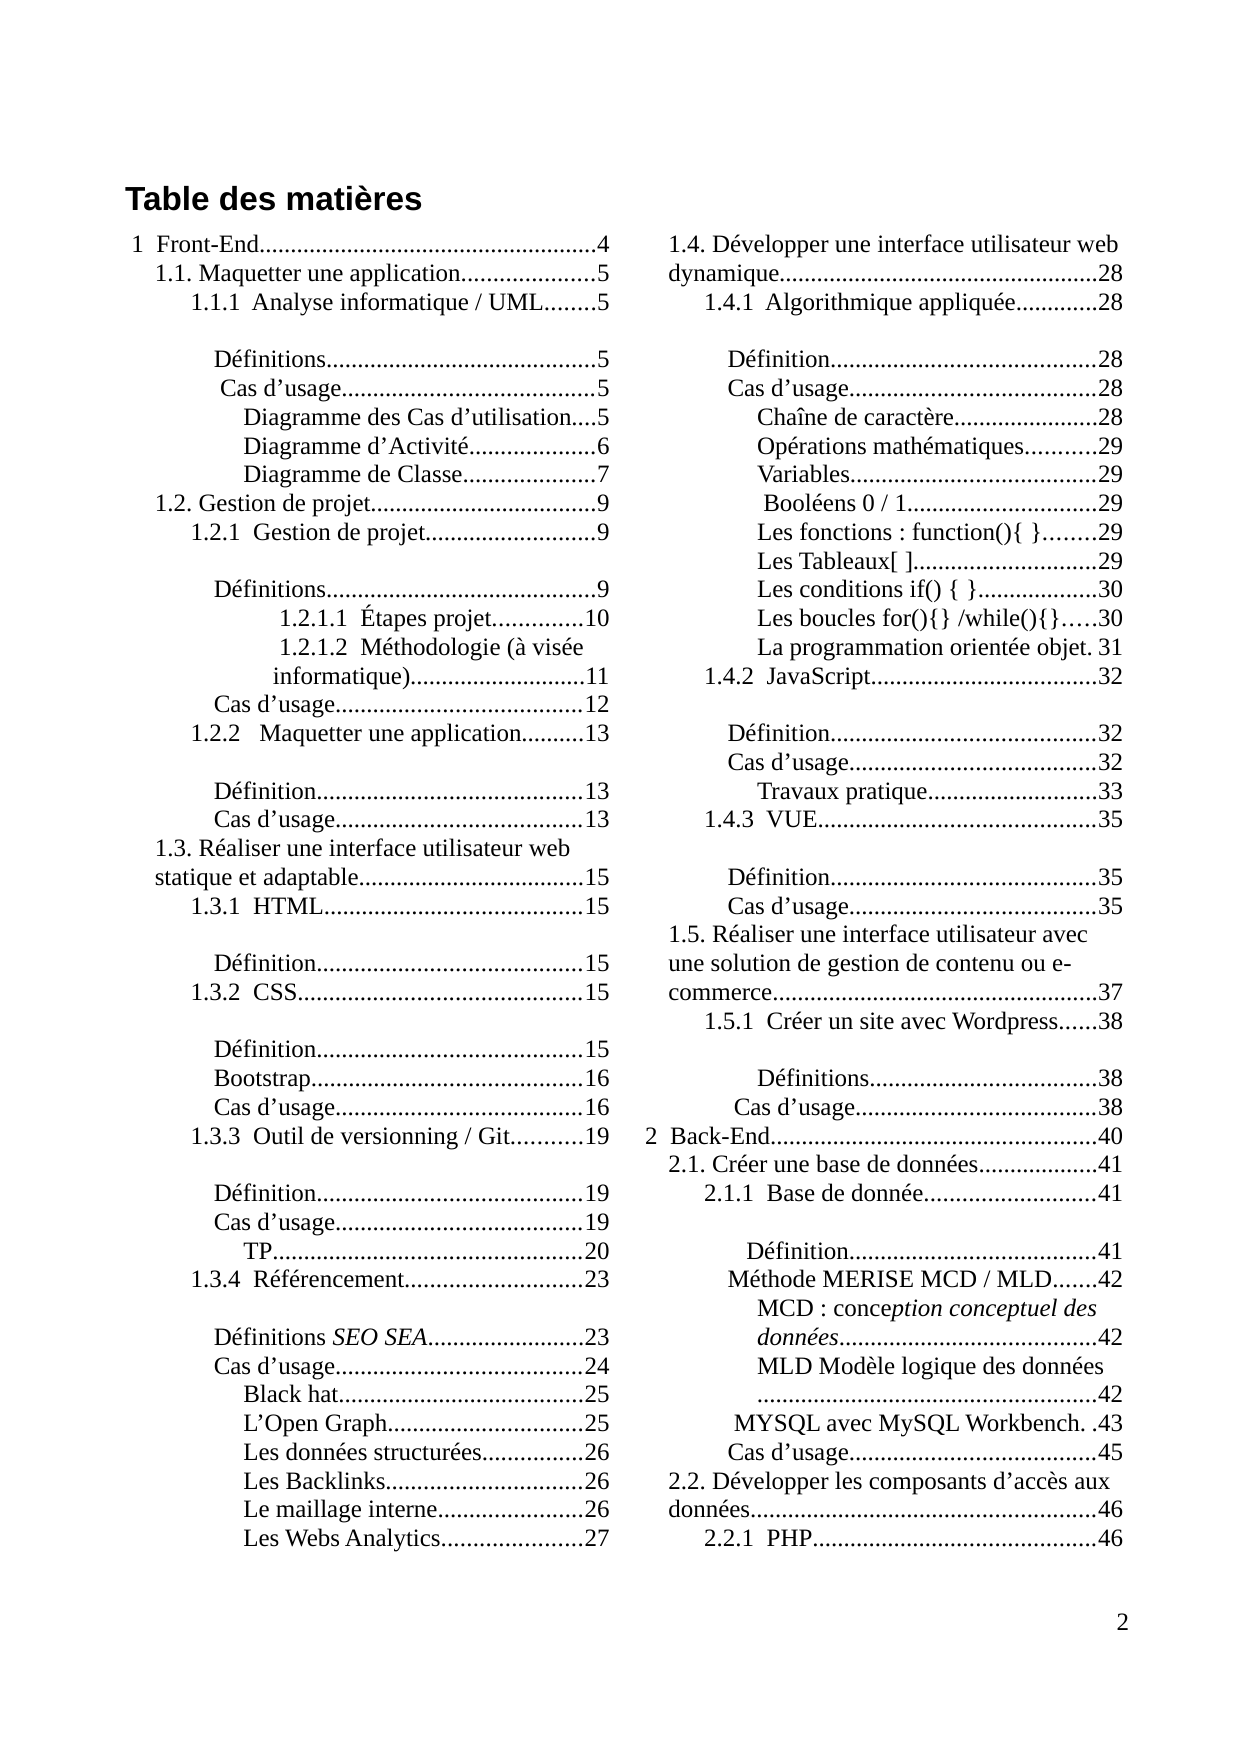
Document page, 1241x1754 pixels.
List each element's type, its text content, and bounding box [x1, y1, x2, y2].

text Variables 29 [757, 459, 1123, 488]
text Cas d’usage 38 [727, 1092, 1123, 1121]
text MLD Modèle logique des données 42 [757, 1351, 1123, 1408]
text MYSQL avec MySQL Workbench 43 [727, 1408, 1123, 1437]
text 1.3.2 CSS 15 [184, 977, 609, 1006]
text Cas d’usage 5 [213, 373, 609, 402]
text Définitions 5 [213, 344, 609, 373]
text 1.2. Gestion de projet 9 [154, 488, 609, 517]
text L’Open Graph 25 [243, 1408, 609, 1437]
text Définition 41 [727, 1236, 1123, 1264]
text 1.5.1 Créer un site avec Wordpress 38 [698, 1006, 1123, 1034]
text 1.5. Réaliser une interface utilisateur avec une solution de gestion de contenu ou e-commerce 37 [668, 919, 1123, 1006]
text Définitions SEO SEA 23 [213, 1322, 609, 1351]
text 1.4.2 JavaScript 32 [698, 661, 1123, 689]
text Les données structurées 26 [243, 1437, 609, 1466]
text Cas d’usage 45 [727, 1437, 1123, 1466]
text Cas d’usage 16 [213, 1092, 609, 1121]
text Cas d’usage 32 [727, 747, 1123, 776]
text 1.3. Réaliser une interface utilisateur web statique et adaptable 15 [154, 833, 609, 891]
text 1.1. Maquetter une application 5 [154, 258, 609, 287]
text Booléens 0 / 1 29 [757, 488, 1123, 517]
text 1 Front-End 4 [125, 229, 609, 258]
text La programmation orientée objet 31 [757, 632, 1123, 661]
text Cas d’usage 12 [213, 689, 609, 718]
text Cas d’usage 19 [213, 1207, 609, 1236]
text 1.2.1 Gestion de projet 9 [184, 517, 609, 546]
text 2.2.1 PHP 46 [698, 1523, 1123, 1552]
text Définition 15 [213, 1034, 609, 1063]
text Chaîne de caractère 28 [757, 402, 1123, 431]
text Méthode MERISE MCD / MLD 42 [727, 1264, 1123, 1293]
text Définition 15 [213, 948, 609, 977]
text Diagramme d’Activité 6 [243, 431, 609, 459]
text Définition 32 [727, 718, 1123, 747]
text 1.3.1 HTML 15 [184, 891, 609, 919]
text Les Backlinks 26 [243, 1466, 609, 1494]
text Les Webs Analytics 27 [243, 1523, 609, 1552]
text 2.1.1 Base de donnée 41 [698, 1178, 1123, 1207]
text TP 20 [243, 1236, 609, 1264]
text 1.2.1.2 Méthodologie (à visée informatique) 11 [273, 632, 609, 689]
text Opérations mathématiques 29 [757, 431, 1123, 459]
text 2 Back-End 40 [639, 1121, 1123, 1149]
text 1.1.1 Analyse informatique / UML 5 [184, 287, 609, 316]
text 2.2. Développer les composants d’accès aux données 46 [668, 1466, 1123, 1523]
text Les Tableaux[ ] 29 [757, 546, 1123, 574]
text 1.4.1 Algorithmique appliquée 28 [698, 287, 1123, 316]
text 2.1. Créer une base de données 41 [668, 1149, 1123, 1178]
text 1.3.3 Outil de versionning / Git 19 [184, 1121, 609, 1149]
text MCD : conception conceptuel des données 42 [757, 1293, 1123, 1351]
text 1.4. Développer une interface utilisateur web dynamique 28 [668, 229, 1123, 287]
text Cas d’usage 28 [727, 373, 1123, 402]
text Bootstrap 16 [213, 1063, 609, 1092]
text 1.3.4 Référencement 23 [184, 1264, 609, 1293]
text Diagramme de Classe 7 [243, 459, 609, 488]
text 1.2.2 Maquetter une application 13 [184, 718, 609, 747]
text Black hat 25 [243, 1379, 609, 1408]
text Définitions 9 [213, 574, 609, 603]
text Définition 19 [213, 1178, 609, 1207]
text 1.2.1.1 Étapes projet 10 [273, 603, 609, 632]
text Cas d’usage 13 [213, 804, 609, 833]
text Cas d’usage 24 [213, 1351, 609, 1379]
text Diagramme des Cas d’utilisation 5 [243, 402, 609, 431]
text Définition 28 [727, 344, 1123, 373]
text Les conditions if() { } 30 [757, 574, 1123, 603]
text Le maillage interne 26 [243, 1494, 609, 1523]
text Définition 13 [213, 776, 609, 804]
text Définitions 38 [757, 1063, 1123, 1092]
text Les fonctions : function(){ } 29 [757, 517, 1123, 546]
text Cas d’usage 35 [727, 891, 1123, 919]
text Les boucles for(){} /while(){} 30 [757, 603, 1123, 632]
text Travaux pratique 33 [757, 776, 1123, 804]
subtitle Table des matières [125, 178, 1123, 217]
text 1.4.3 VUE 35 [698, 804, 1123, 833]
text Définition 35 [727, 862, 1123, 891]
